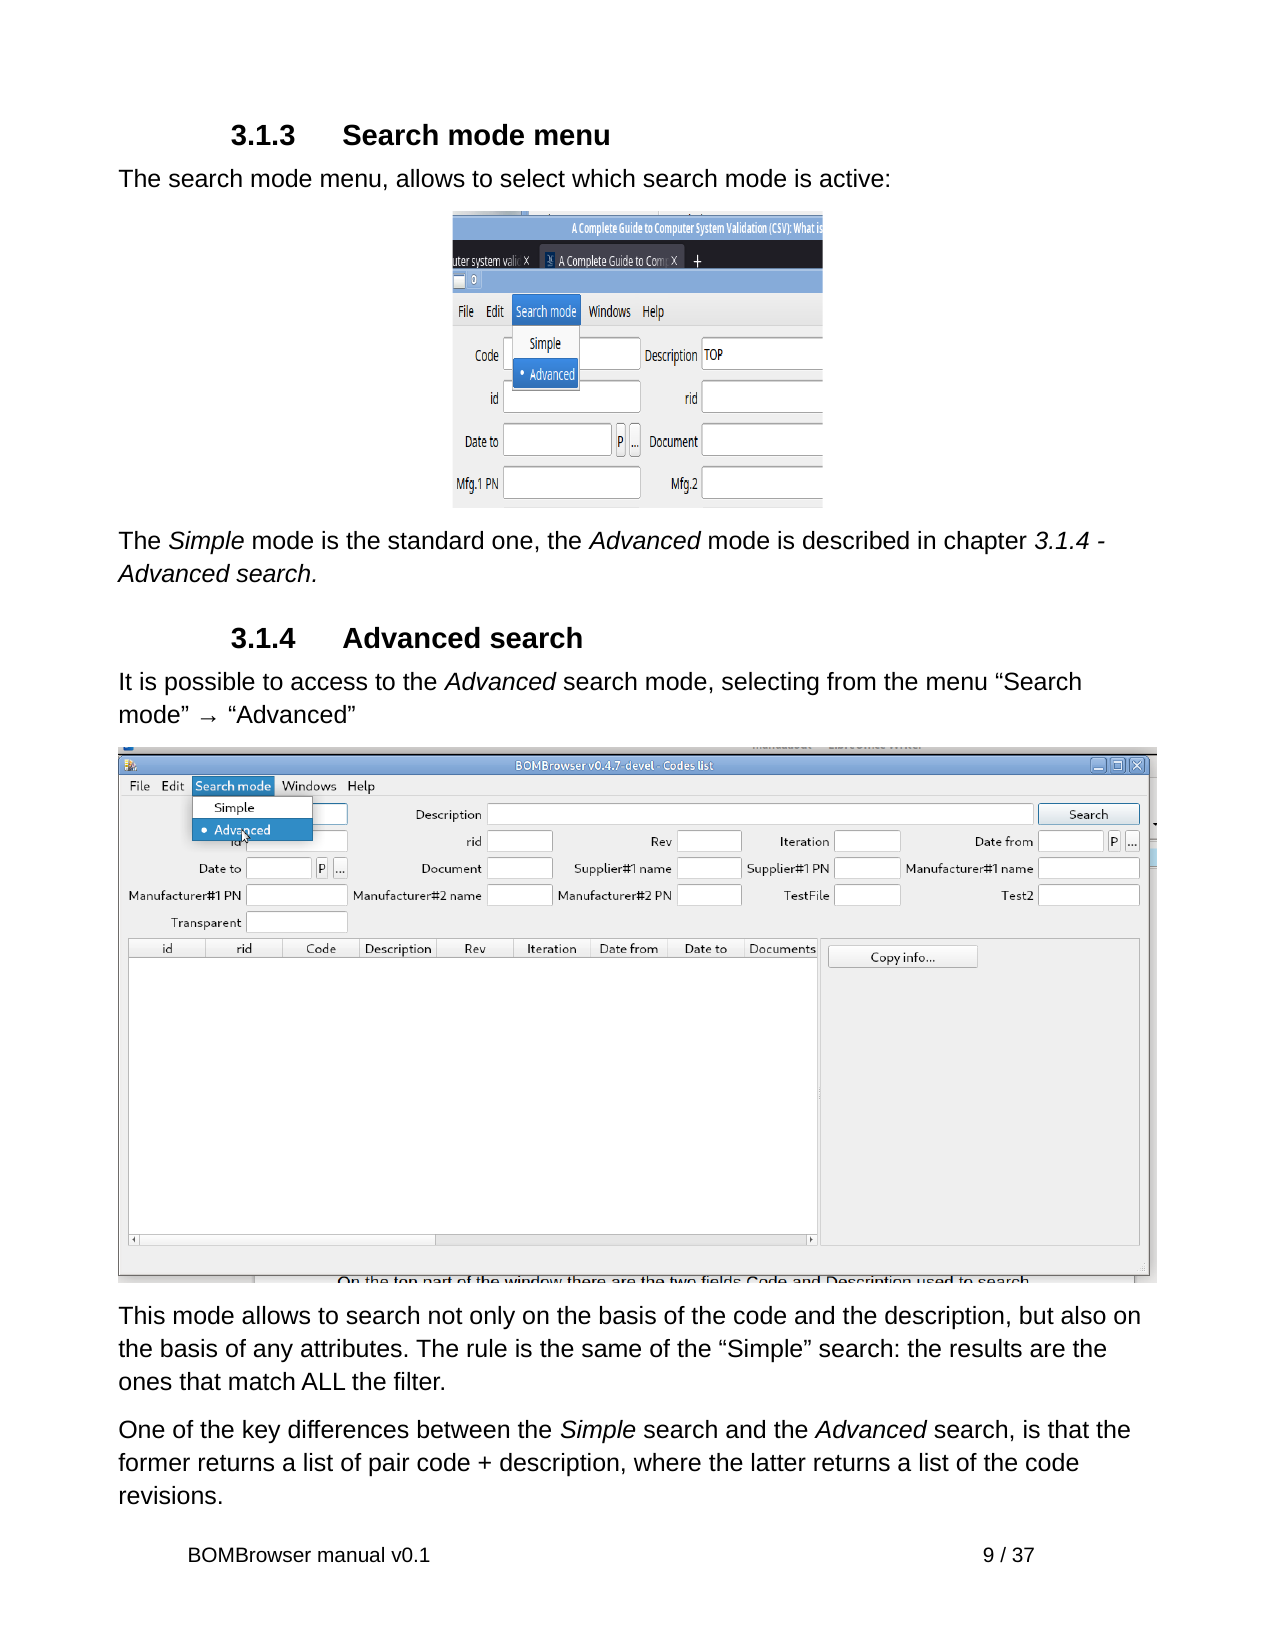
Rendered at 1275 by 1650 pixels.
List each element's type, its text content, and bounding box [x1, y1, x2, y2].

text The search mode menu, allows to select which search mode is active: [118, 164, 1157, 193]
subtitle Advanced search [231, 621, 1157, 655]
text The Simple mode is the standard one, the Advanced mode is described in chapter 3.1.4 - Advanced search. [118, 526, 1157, 588]
text One of the key differences between the Simple search and the Advanced search, is that the former returns a list of pair code + description, where the latter returns a list of the code revisions. [118, 1415, 1157, 1509]
subtitle Search mode menu [231, 118, 1157, 152]
text It is possible to access to the Advanced search mode, selecting from the menu “Search mode” → “Advanced” [118, 667, 1157, 729]
text This mode allows to search not only on the basis of the code and the description, but also on the basis of any attributes. The rule is the same of the “Simple” search: the results are the ones that match ALL the filter. [118, 1301, 1157, 1396]
picture [118, 747, 1157, 1283]
picture [452, 211, 477, 272]
